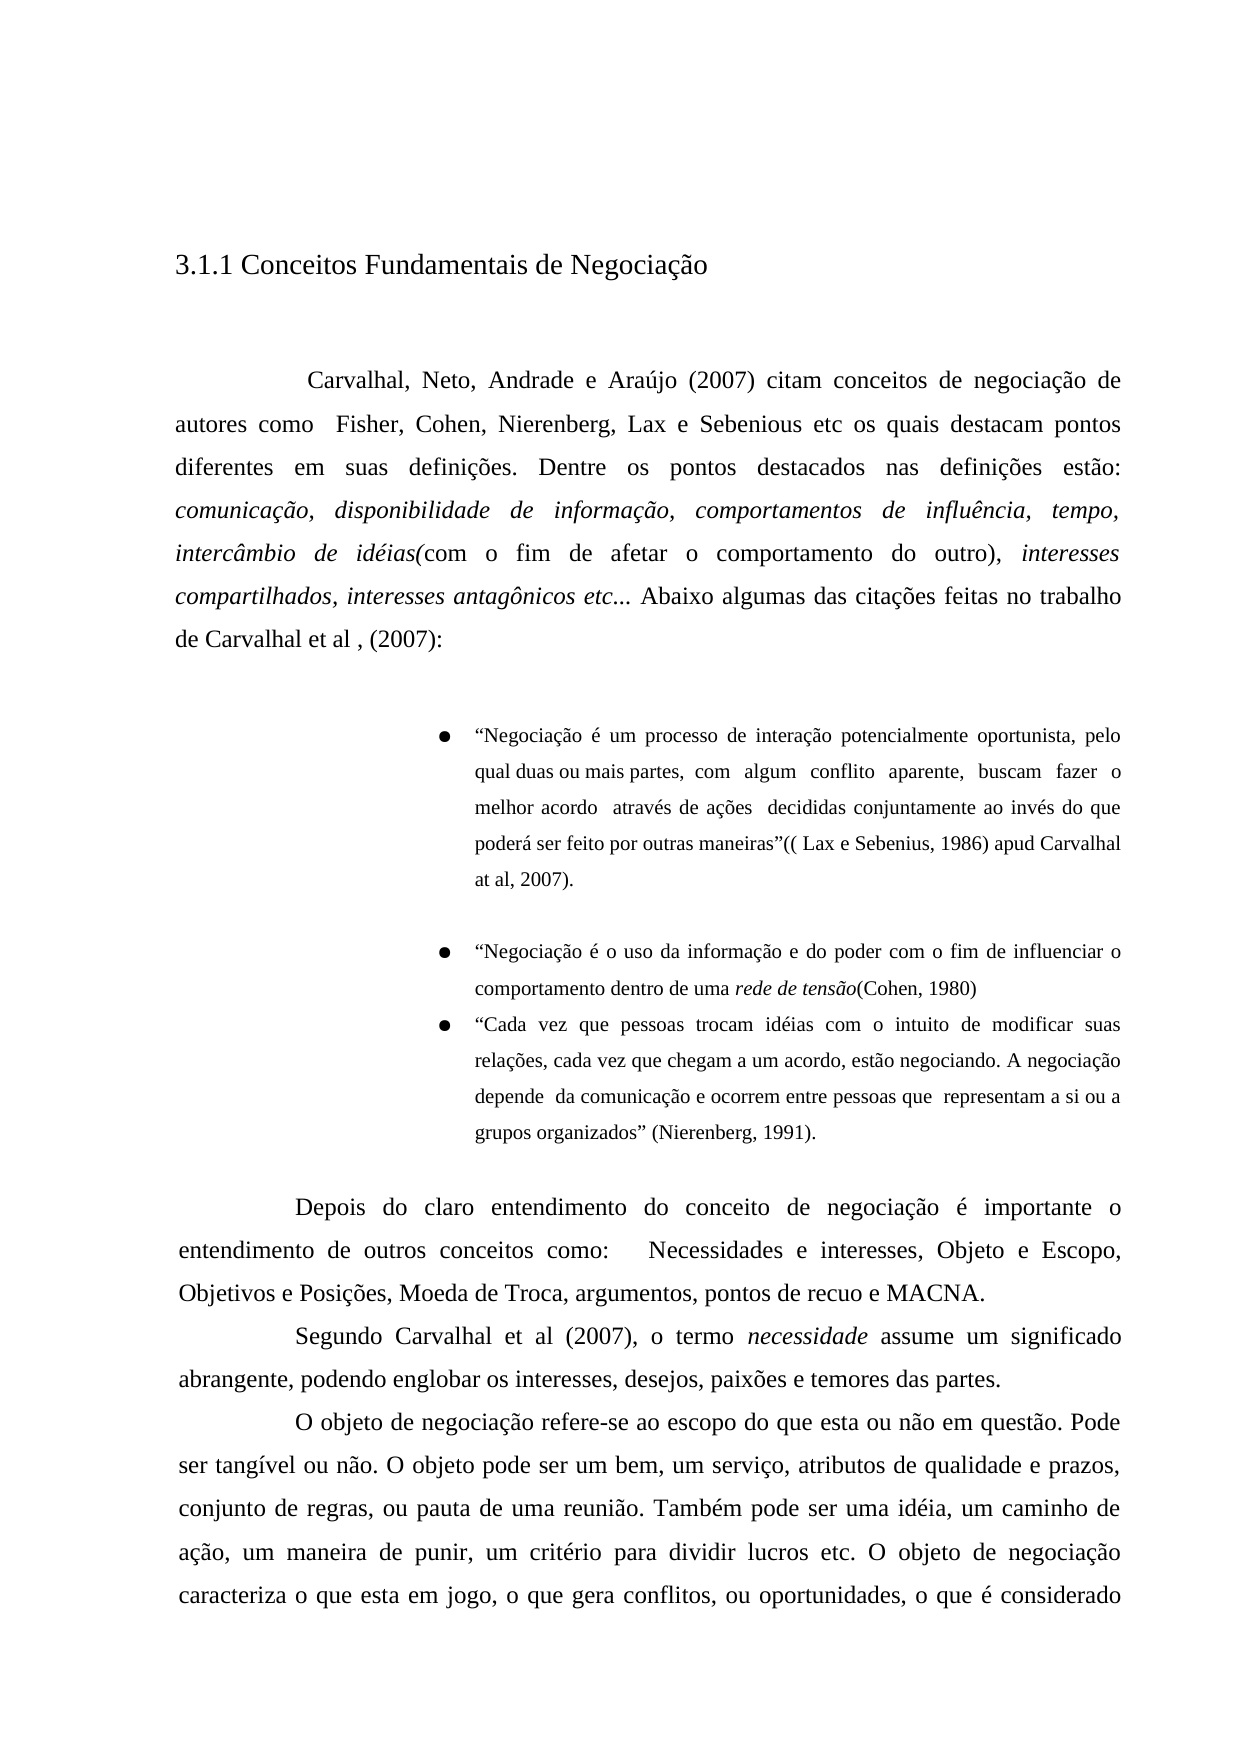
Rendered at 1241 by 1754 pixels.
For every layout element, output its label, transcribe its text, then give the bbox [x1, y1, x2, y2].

text Segundo Carvalhal et al (2007), o termo necessidade assume um significado abrangente, podendo englobar os interesses, desejos, paixões e temores das partes. [178, 1321, 1122, 1393]
text O objeto de negociação refere-se ao escopo do que esta ou não em questão. Pode ser tangível ou não. O objeto pode ser um bem, um serviço, atributos de qualidade e prazos, conjunto de regras, ou pauta de uma reunião. Também pode ser uma idéia, um caminho de ação, um maneira de punir, um critério para dividir lucros etc. O objeto de negociação caracteriza o que esta em jogo, o que gera conflitos, ou oportunidades, o que é considerado [178, 1407, 1122, 1608]
text 3.1.1 Conceitos Fundamentais de Negociação [175, 247, 1122, 281]
list “Negociação é o uso da informação e do poder com o fim de influenciar o comportamento dentro de uma rede de tensão(Cohen, 1980) [437, 939, 1122, 999]
list “Negociação é um processo de interação potencialmente oportunista, pelo qual duas ou mais partes, com algum conflito aparente, buscam fazer o melhor acordo através de ações decididas conjuntamente ao invés do que poderá ser feito por outras maneiras”(( Lax e Sebenius, 1986) apud Carvalhal at al, 2007). [437, 723, 1122, 891]
text Depois do claro entendimento do conceito de negociação é importante o entendimento de outros conceitos como: Necessidades e interesses, Objeto e Escopo, Objetivos e Posições, Moeda de Troca, argumentos, pontos de recuo e MACNA. [178, 1192, 1122, 1307]
list “Cada vez que pessoas trocam idéias com o intuito de modificar suas relações, cada vez que chegam a um acordo, estão negociando. A negociação depende da comunicação e ocorrem entre pessoas que representam a si ou a grupos organizados” (Nierenberg, 1991). [437, 1011, 1122, 1144]
text Carvalhal, Neto, Andrade e Araújo (2007) citam conceitos de negociação de autores como Fisher, Cohen, Nierenberg, Lax e Sebenious etc os quais destacam pontos diferentes em suas definições. Dentre os pontos destacados nas definições estão: comunicação, disponibilidade de informação, comportamentos de influência, tempo, intercâmbio de idéias(com o fim de afetar o comportamento do outro), interesses compartilhados, interesses antagônicos etc... Abaixo algumas das citações feitas no trabalho de Carvalhal et al , (2007): [175, 366, 1122, 653]
